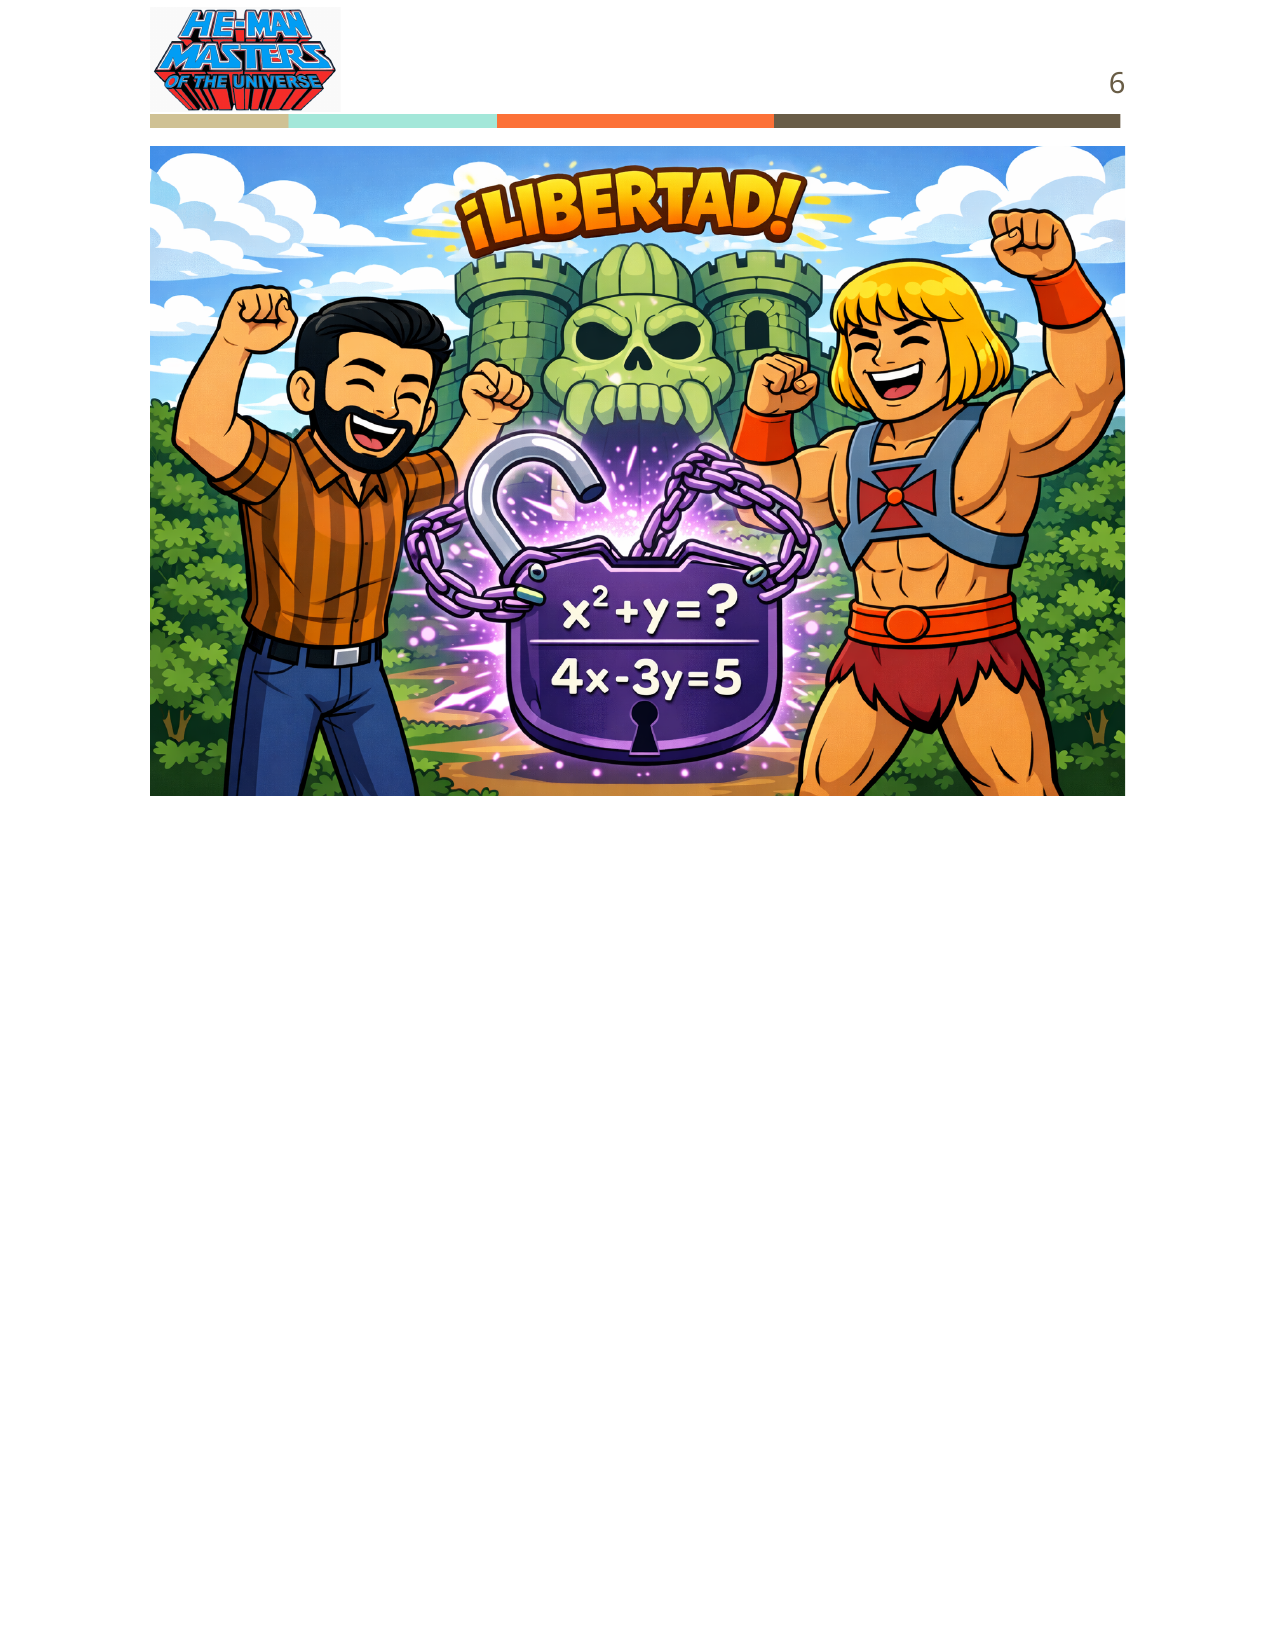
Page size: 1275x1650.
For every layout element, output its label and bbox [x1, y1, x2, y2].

picture [150, 7, 341, 112]
picture [150, 114, 1121, 128]
picture [150, 146, 1125, 796]
